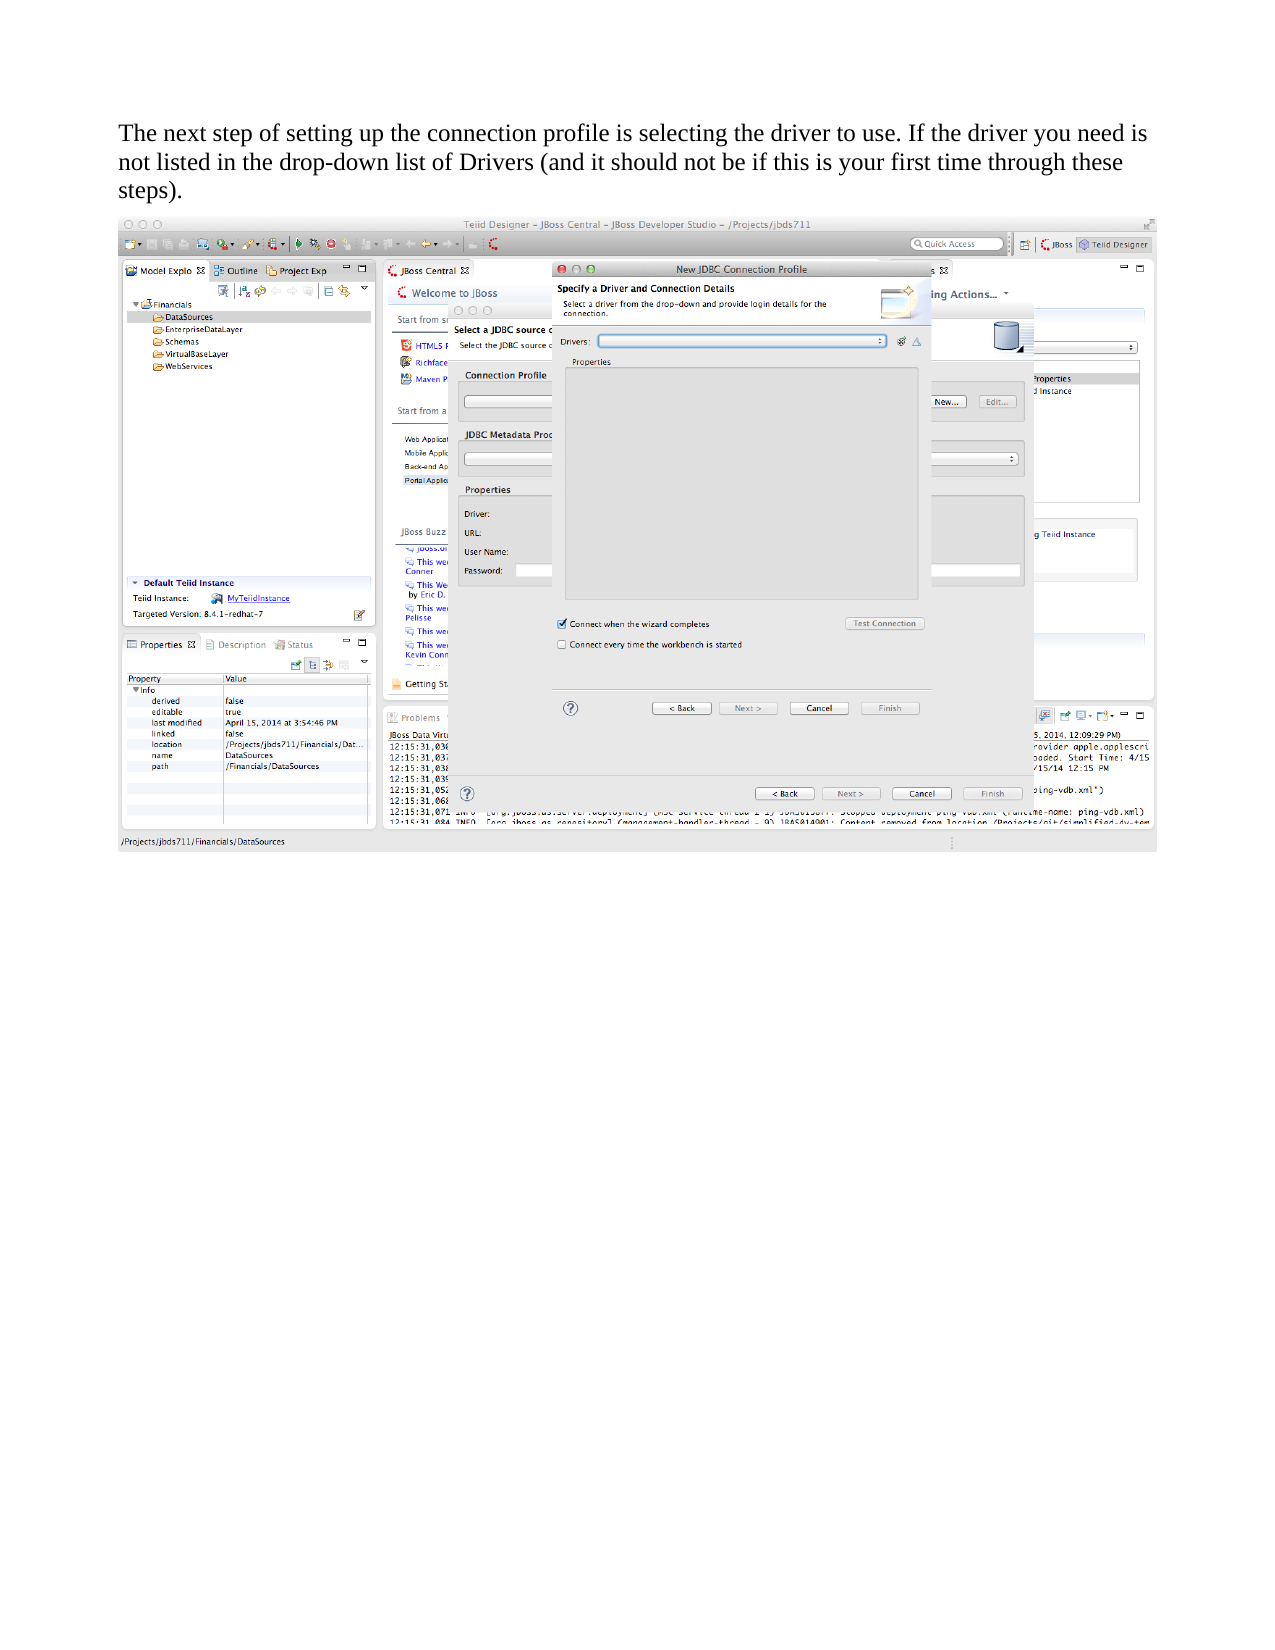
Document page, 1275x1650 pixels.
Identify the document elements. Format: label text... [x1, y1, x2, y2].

picture [118, 216, 1157, 852]
text The next step of setting up the connection profile is selecting the driver to use. If the driver you need is not listed in the drop-down list of Drivers (and it should not be if this is your first time through these steps). [118, 118, 1157, 204]
